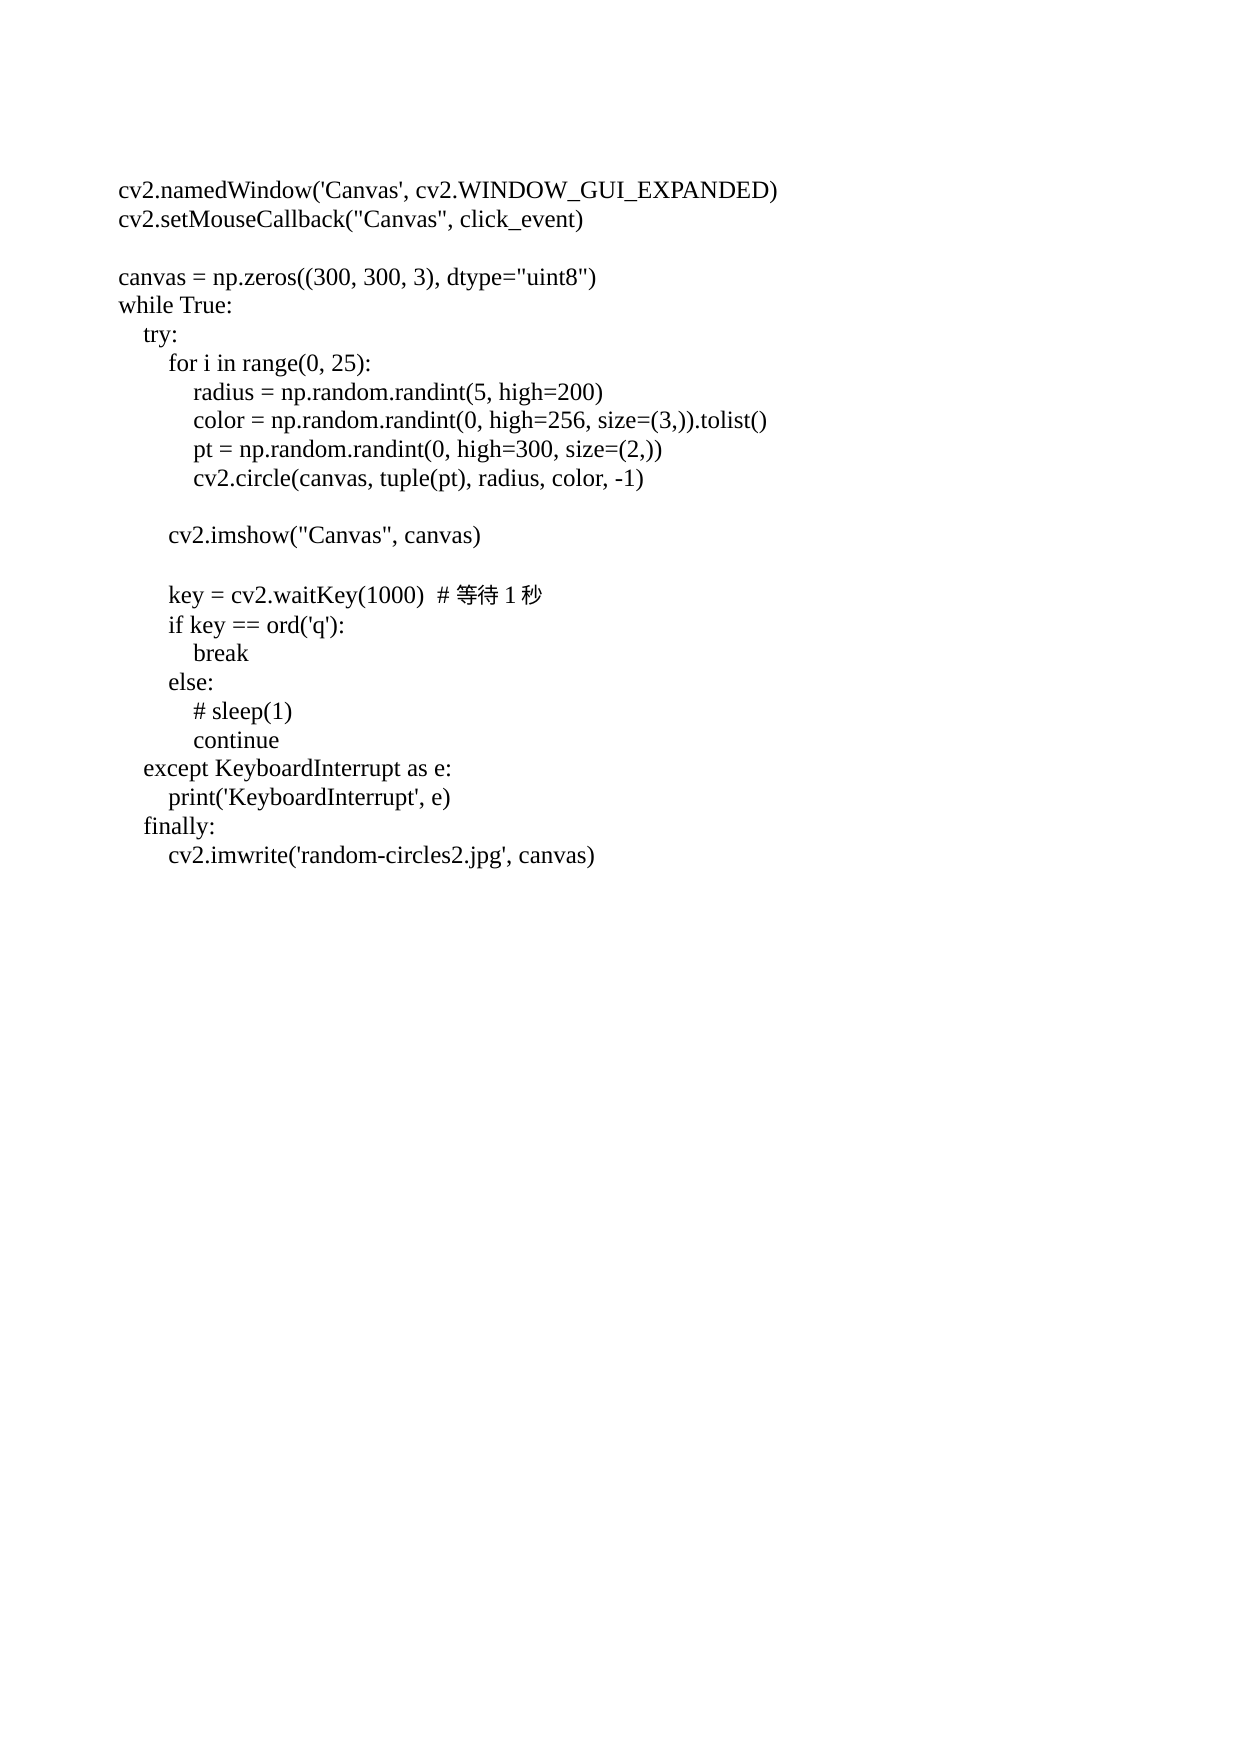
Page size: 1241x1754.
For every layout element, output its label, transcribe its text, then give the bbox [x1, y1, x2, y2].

text if key == ord('q'): [118, 610, 1122, 638]
text cv2.circle(canvas, tuple(pt), radius, color, -1) [118, 463, 1122, 492]
text else: [118, 667, 1122, 696]
text radius = np.random.randint(5, high=200) [118, 377, 1122, 406]
text # sleep(1) [118, 696, 1122, 725]
text finally: [118, 811, 1122, 840]
text continue [118, 725, 1122, 753]
text break [118, 638, 1122, 667]
text for i in range(0, 25): [118, 348, 1122, 377]
text key = cv2.waitKey(1000) # 等待1秒 [118, 578, 1122, 610]
text try: [118, 319, 1122, 348]
text canvas = np.zeros((300, 300, 3), dtype="uint8") [118, 262, 1122, 291]
text cv2.setMouseCallback("Canvas", click_event) [118, 204, 1122, 233]
text while True: [118, 291, 1122, 319]
text cv2.imshow("Canvas", canvas) [118, 521, 1122, 549]
text pt = np.random.randint(0, high=300, size=(2,)) [118, 434, 1122, 463]
text print('KeyboardInterrupt', e) [118, 782, 1122, 811]
text cv2.imwrite('random-circles2.jpg', canvas) [118, 840, 1122, 868]
text cv2.namedWindow('Canvas', cv2.WINDOW_GUI_EXPANDED) [118, 176, 1122, 204]
text color = np.random.randint(0, high=256, size=(3,)).tolist() [118, 406, 1122, 434]
text except KeyboardInterrupt as e: [118, 753, 1122, 782]
